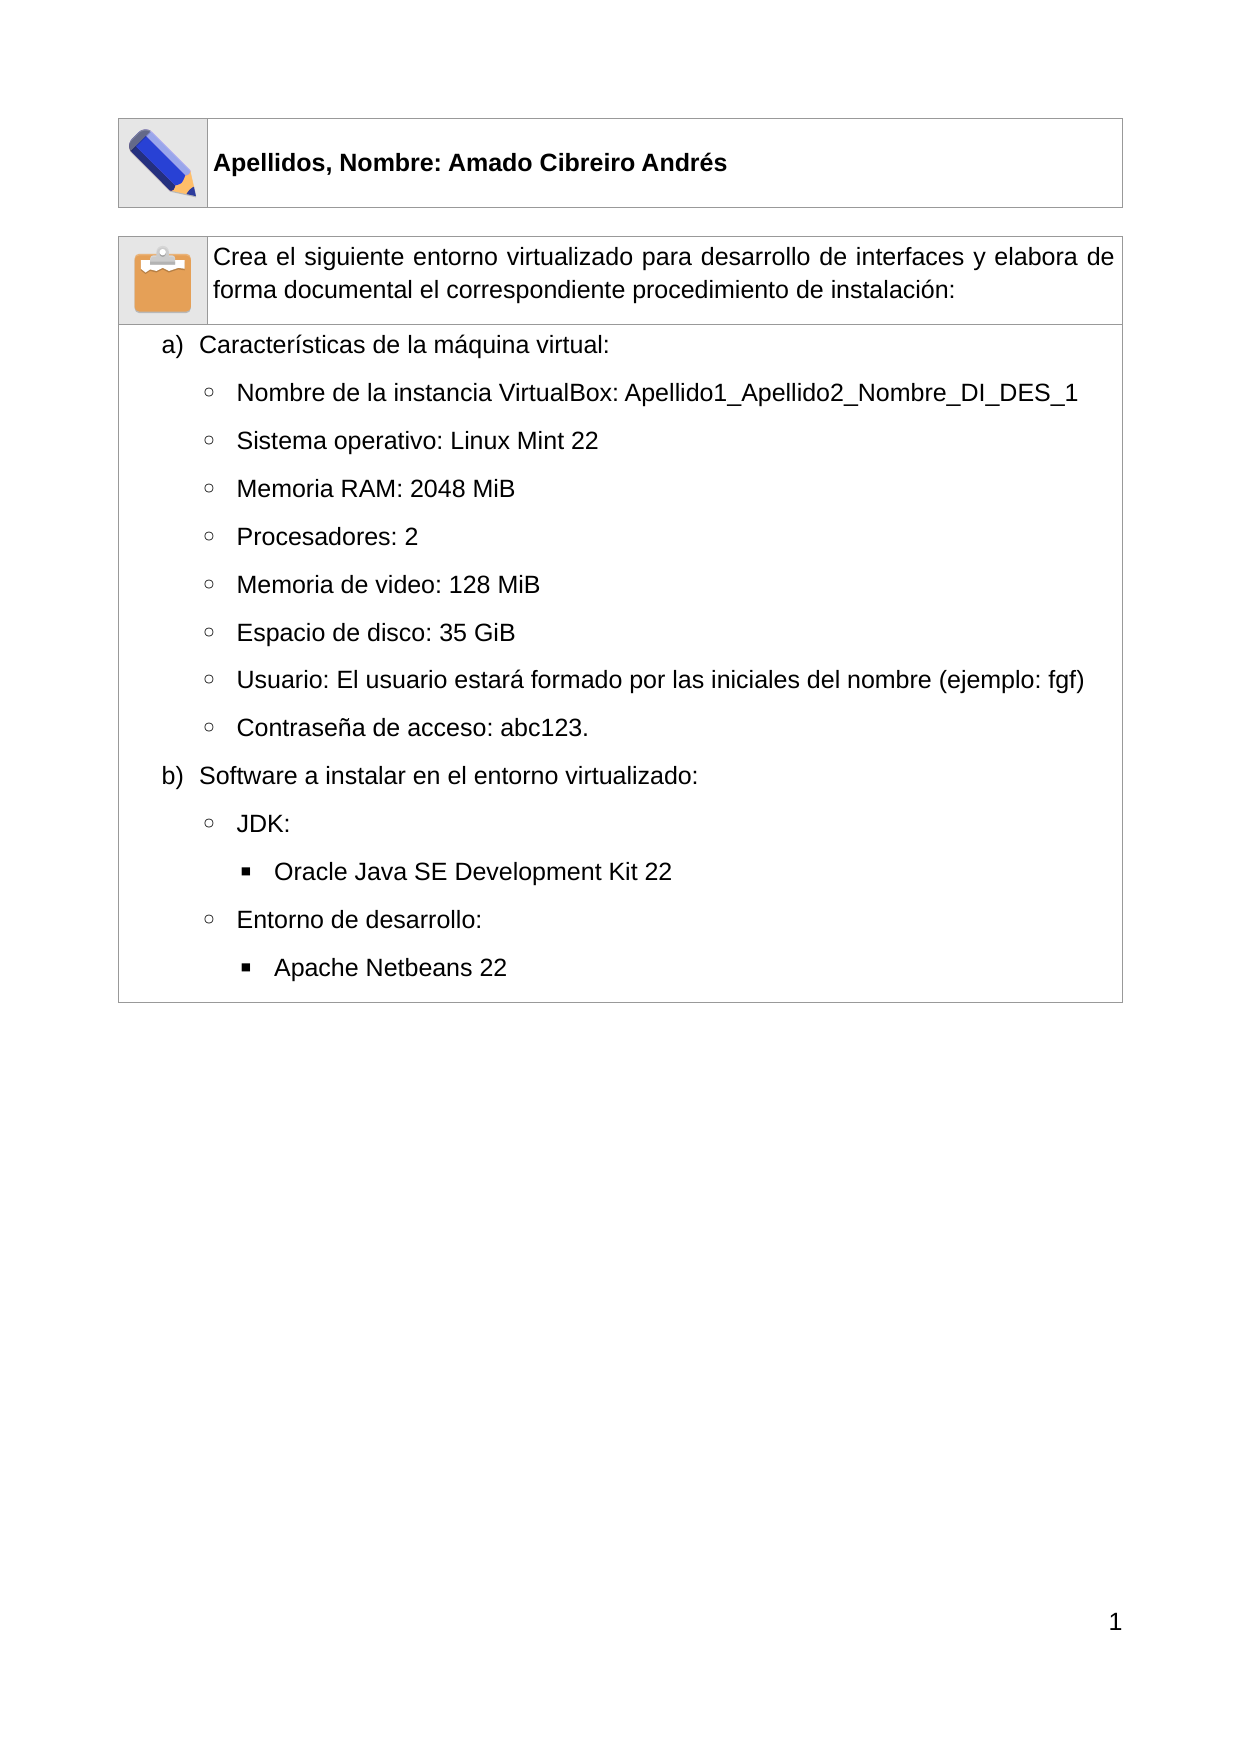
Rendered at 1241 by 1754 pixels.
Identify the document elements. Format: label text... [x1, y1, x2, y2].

table_header Crea el siguiente entorno virtualizado para desarrollo de interfaces y elabora de forma documental el correspondiente procedimiento de instalación: [208, 237, 1122, 324]
table_header [119, 119, 207, 207]
table_cell Características de la máquina virtual: Nombre de la instancia VirtualBox: Apellido1_Apellido2_Nombre_DI_DES_1 Sistema operativo: Linux Mint 22 Memoria RAM: 2048 MiB Procesadores: 2 Memoria de video: 128 MiB Espacio de disco: 35 GiB Usuario: El usuario estará formado por las iniciales del nombre (ejemplo: fgf) Contraseña de acceso: abc123. Software a instalar en el entorno virtualizado: JDK: Oracle Java SE Development Kit 22 Entorno de desarrollo: Apache Netbeans 22 [119, 325, 1122, 1002]
table_header Apellidos, Nombre: Amado Cibreiro Andrés [208, 119, 1122, 207]
table_header [119, 237, 207, 324]
